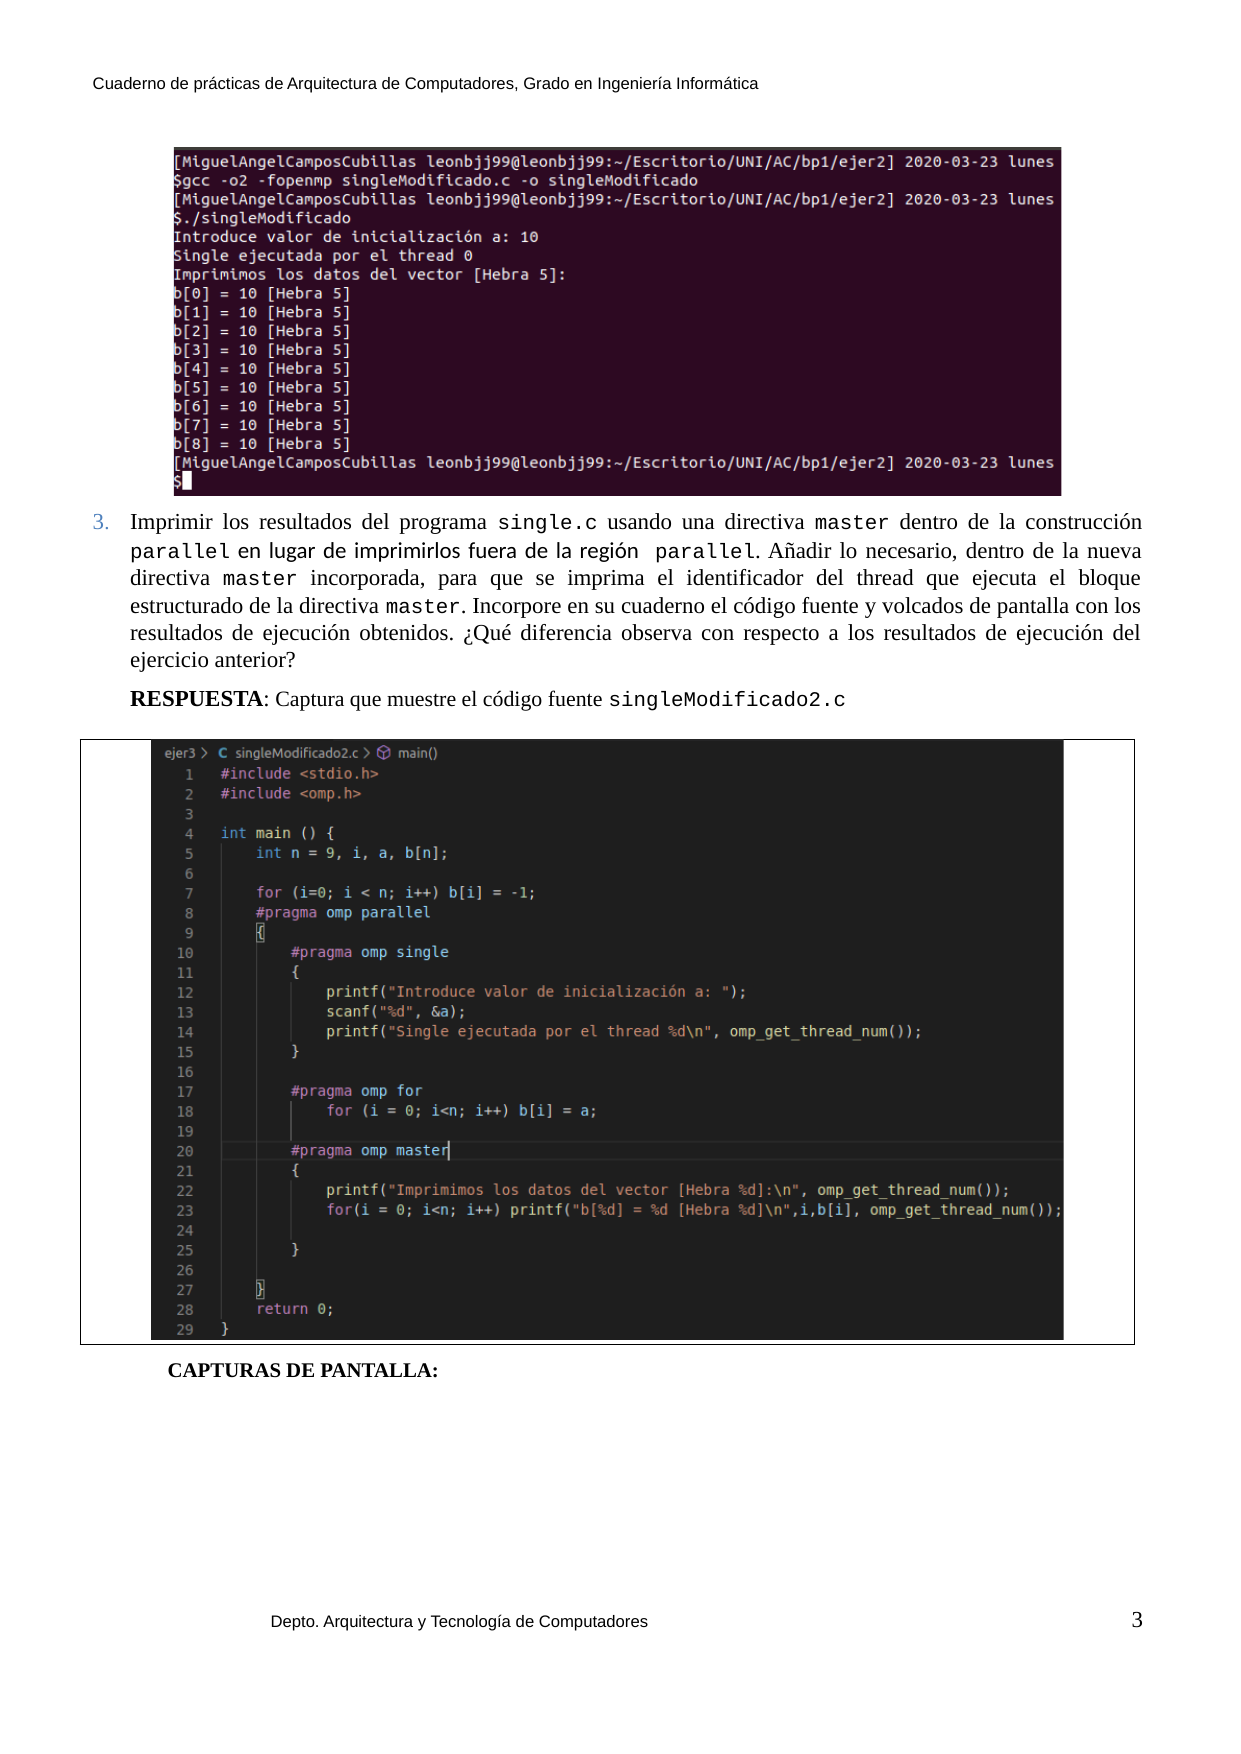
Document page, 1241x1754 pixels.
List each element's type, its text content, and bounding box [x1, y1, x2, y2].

text CAPTURAS DE PANTALLA: [167, 1357, 1143, 1382]
table_header [81, 740, 1134, 1344]
text RESPUESTA: Captura que muestre el código fuente singleModificado2.c [130, 685, 1143, 712]
list Imprimir los resultados del programa single.c usando una directiva master dentro de la construcción parallel en lugar de imprimirlos fuera de la región parallel. Añadir lo necesario, dentro de la nueva directiva master incorporada, para que se imprima el identificador del thread que ejecuta el bloque estructurado de la directiva master. Incorpore en su cuaderno el código fuente y volcados de pantalla con los resultados de ejecución obtenidos. ¿Qué diferencia observa con respecto a los resultados de ejecución del ejercicio anterior? [92, 508, 1143, 672]
